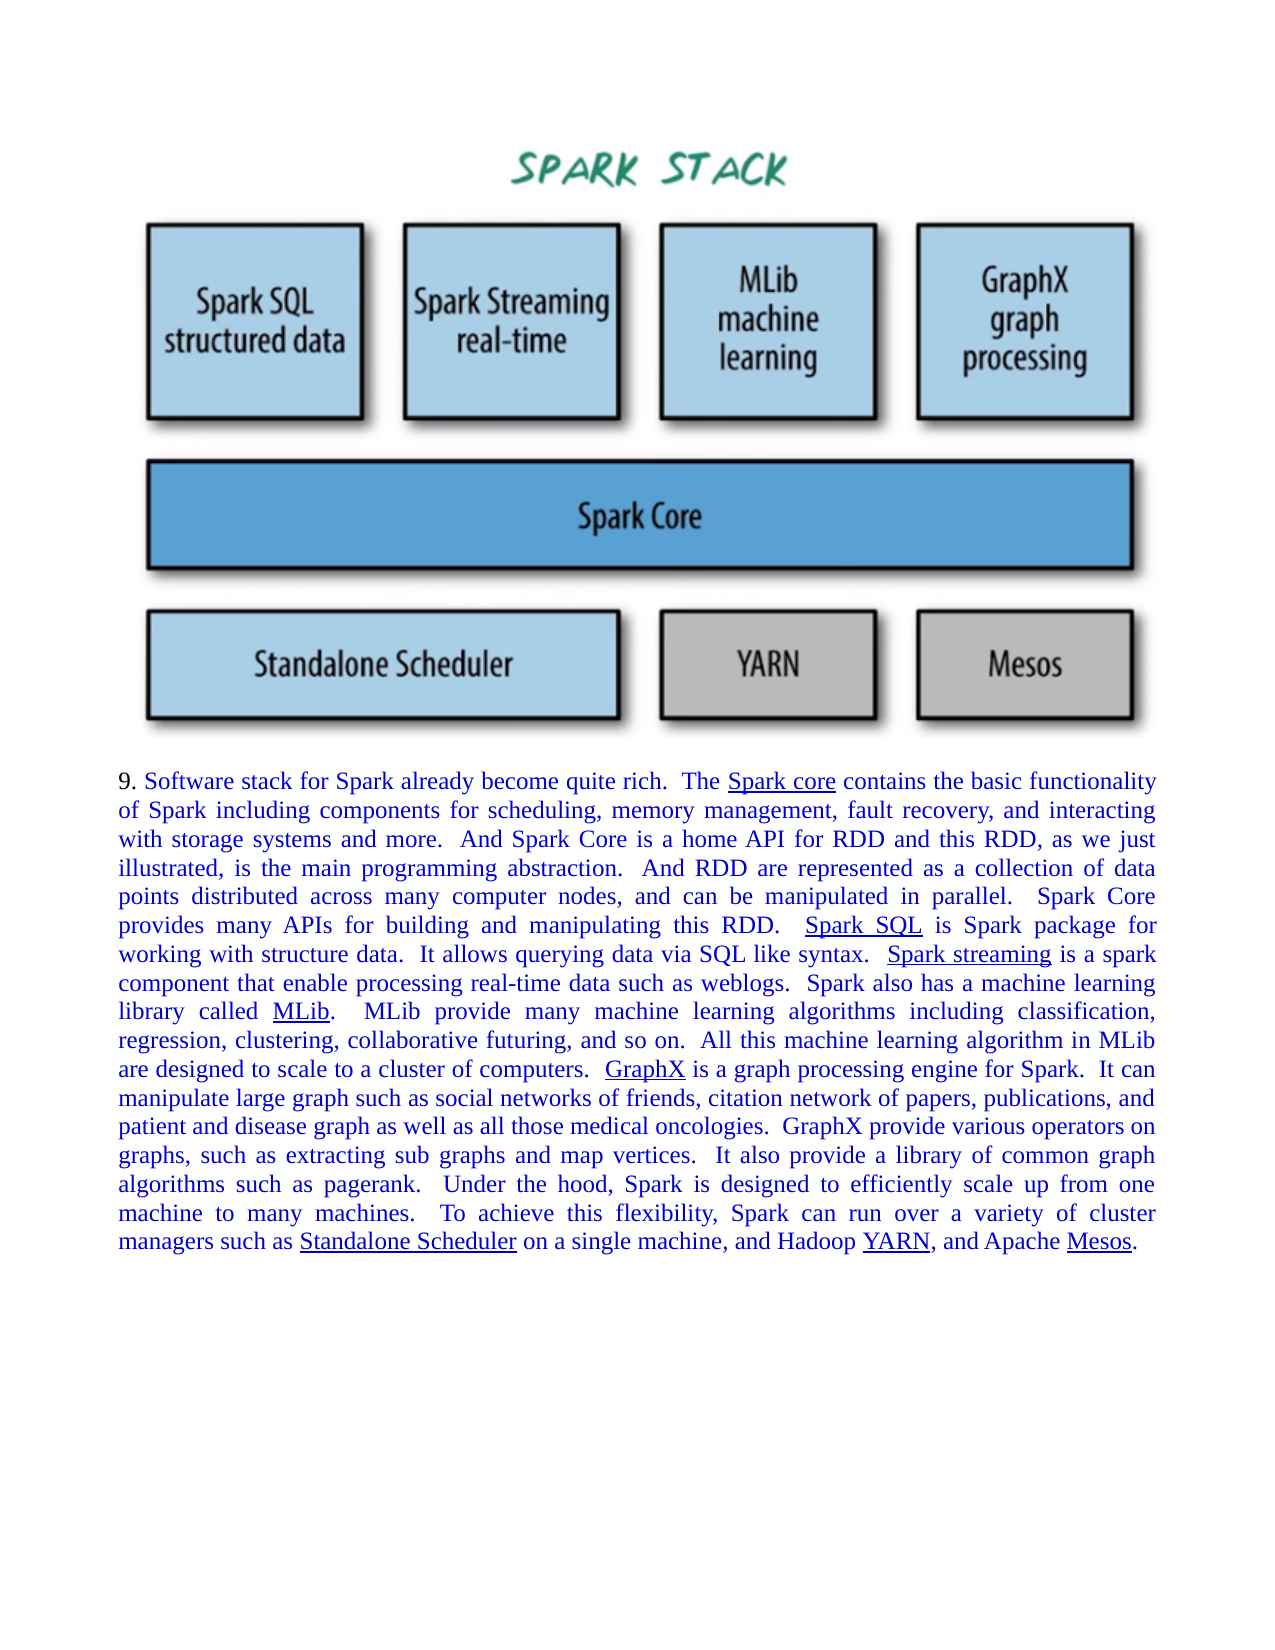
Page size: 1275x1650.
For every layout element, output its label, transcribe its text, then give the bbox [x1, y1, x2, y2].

picture [118, 146, 1157, 738]
text 9. Software stack for Spark already become quite rich. The Spark core contains the basic functionality of Spark including components for scheduling, memory management, fault recovery, and interacting with storage systems and more. And Spark Core is a home API for RDD and this RDD, as we just illustrated, is the main programming abstraction. And RDD are represented as a collection of data points distributed across many computer nodes, and can be manipulated in parallel. Spark Core provides many APIs for building and manipulating this RDD. Spark SQL is Spark package for working with structure data. It allows querying data via SQL like syntax. Spark streaming is a spark component that enable processing real-time data such as weblogs. Spark also has a machine learning library called MLib. MLib provide many machine learning algorithms including classification, regression, clustering, collaborative futuring, and so on. All this machine learning algorithm in MLib are designed to scale to a cluster of computers. GraphX is a graph processing engine for Spark. It can manipulate large graph such as social networks of friends, citation network of papers, publications, and patient and disease graph as well as all those medical oncologies. GraphX provide various operators on graphs, such as extracting sub graphs and map vertices. It also provide a library of common graph algorithms such as pagerank. Under the hood, Spark is designed to efficiently scale up from one machine to many machines. To achieve this flexibility, Spark can run over a variety of cluster managers such as Standalone Scheduler on a single machine, and Hadoop YARN, and Apache Mesos. [118, 766, 1157, 1255]
